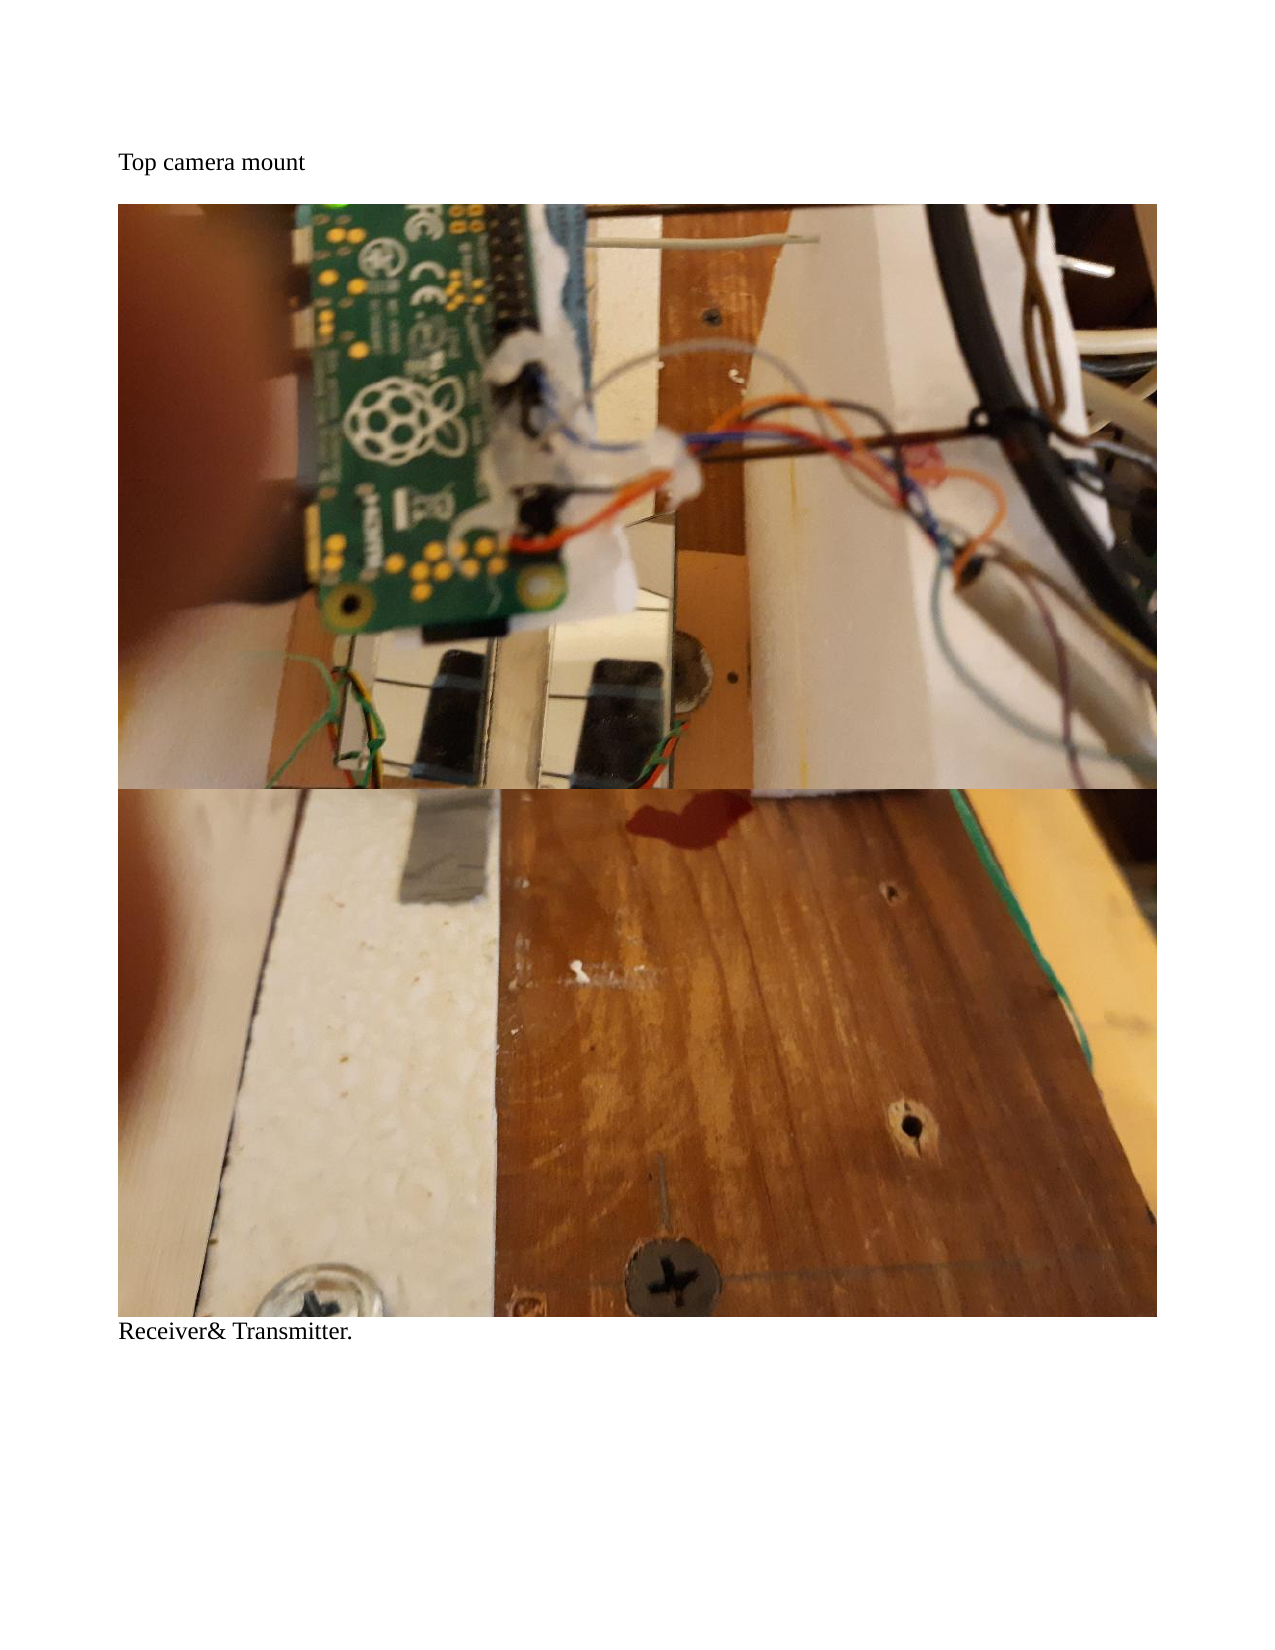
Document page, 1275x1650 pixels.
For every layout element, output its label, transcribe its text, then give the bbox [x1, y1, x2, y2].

text Receiver& Transmitter. [118, 1317, 1157, 1345]
text Top camera mount [118, 147, 1157, 176]
picture [118, 204, 1157, 1317]
